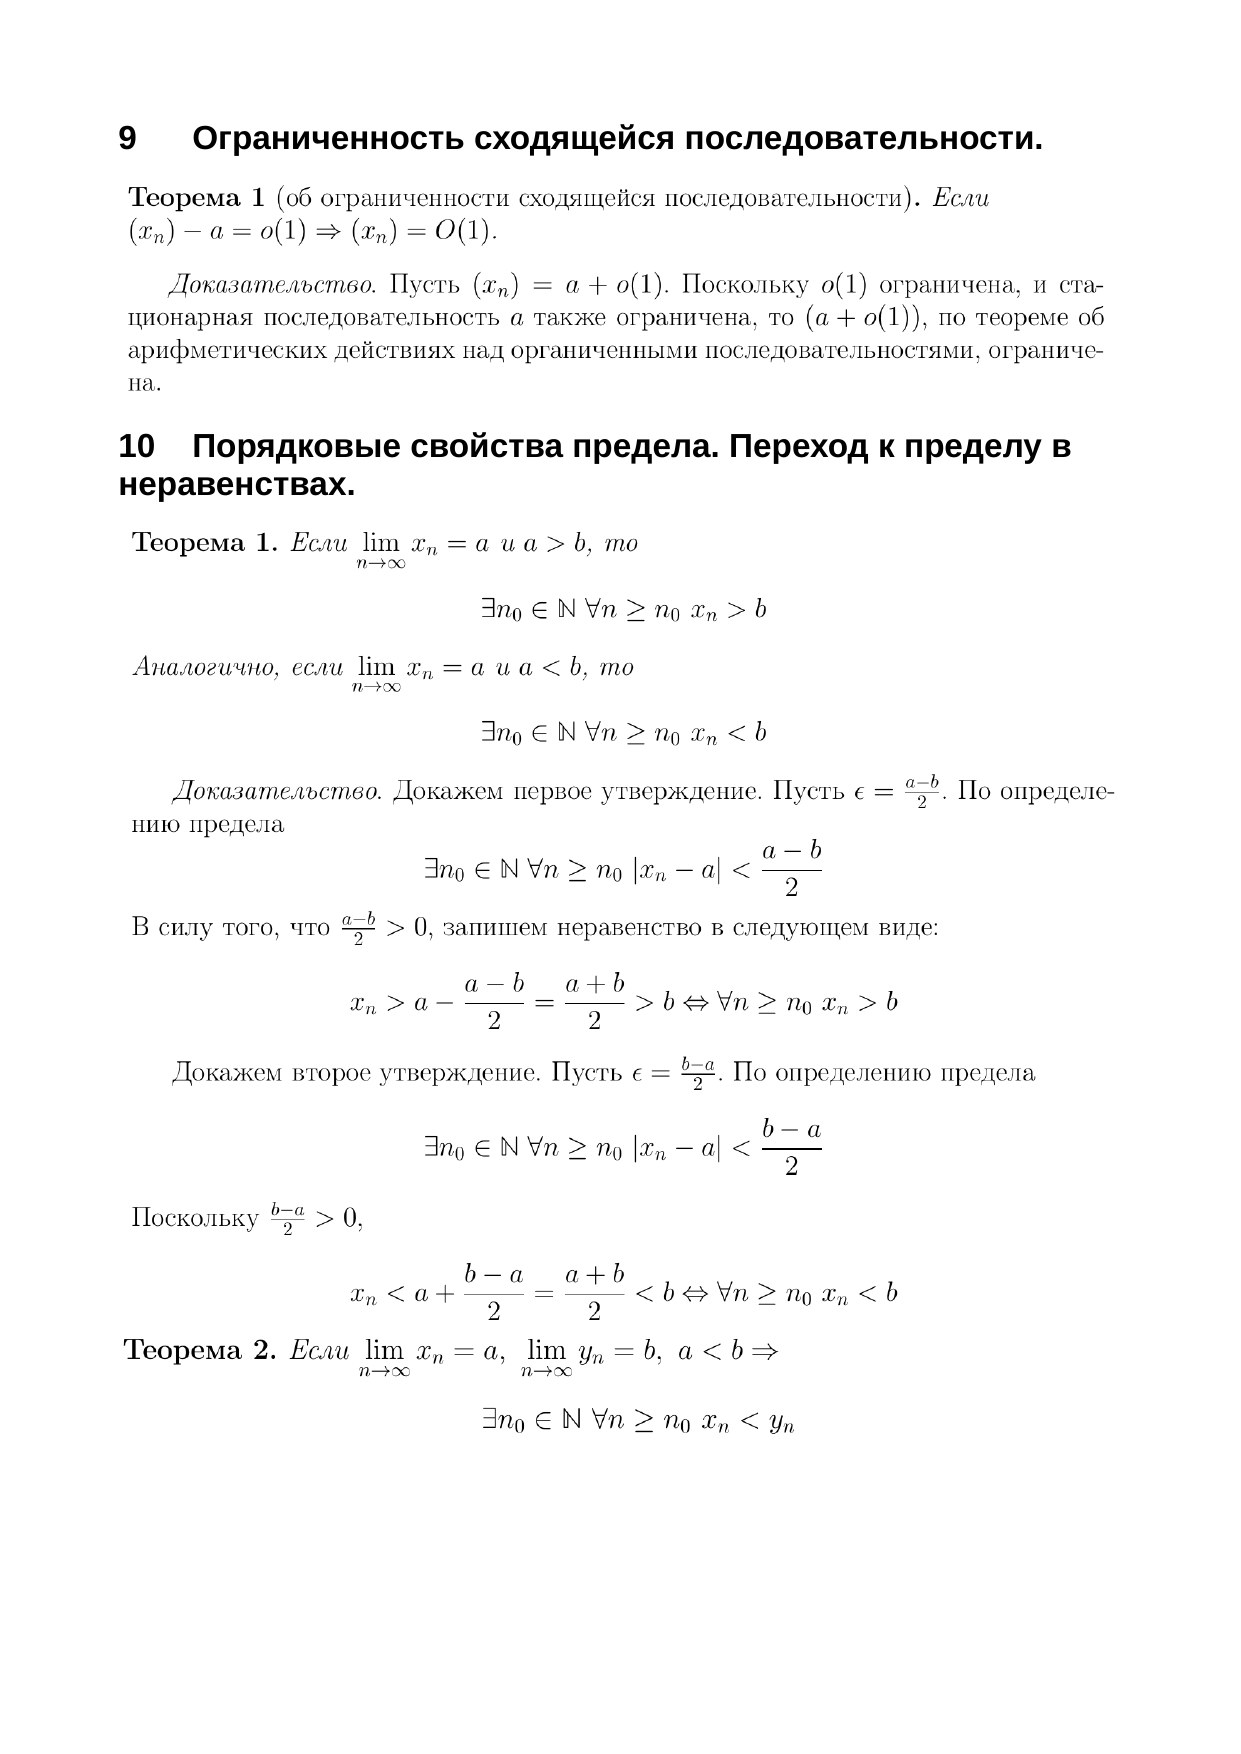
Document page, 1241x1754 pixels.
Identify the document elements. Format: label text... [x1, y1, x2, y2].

subtitle Порядковые свойства предела. Переход к пределу в неравенствах. [118, 426, 1122, 503]
picture [118, 169, 1123, 405]
subtitle Ограниченность сходящейся последовательности. [118, 118, 1122, 157]
picture [118, 515, 1123, 1448]
